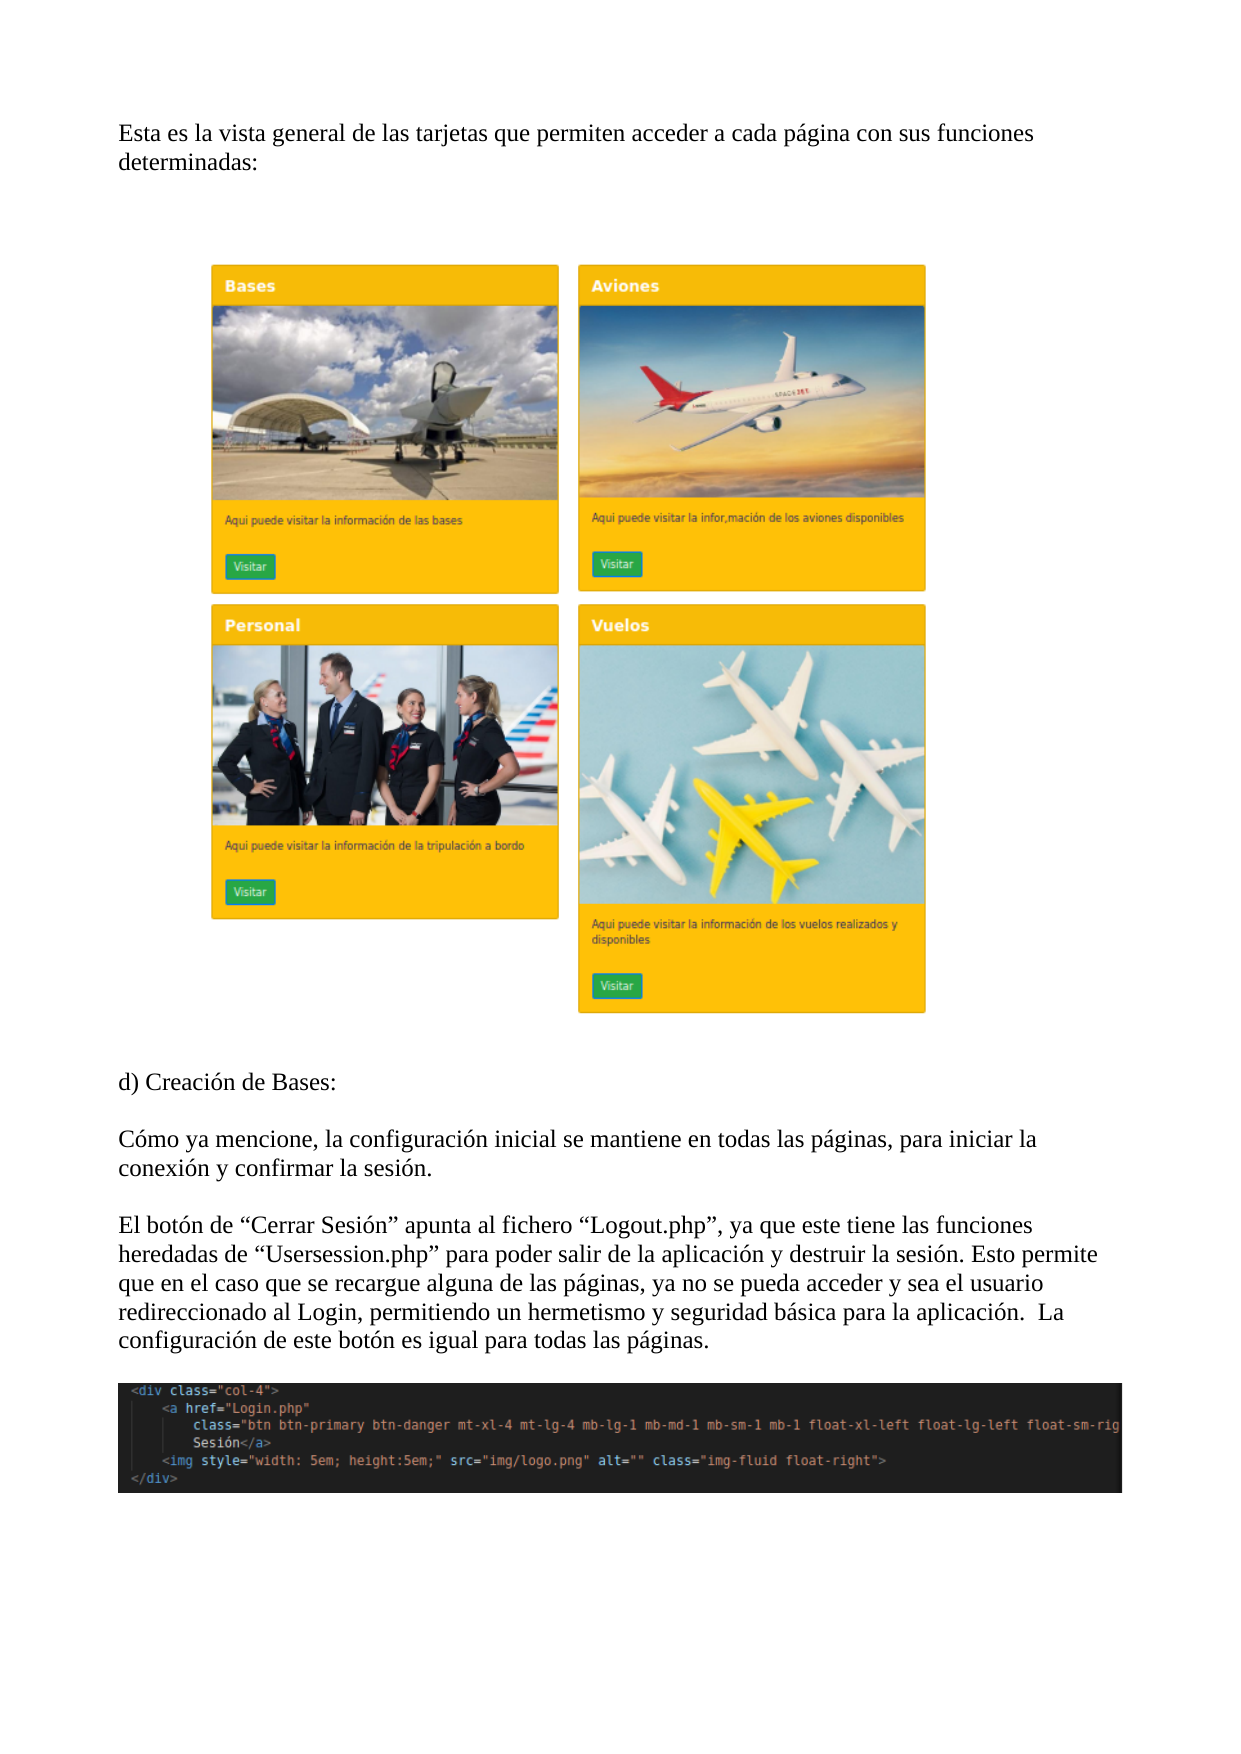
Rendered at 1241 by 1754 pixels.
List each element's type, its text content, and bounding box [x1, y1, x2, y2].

picture [187, 252, 949, 1021]
text d) Creación de Bases: [118, 1067, 1122, 1096]
text Cómo ya mencione, la configuración inicial se mantiene en todas las páginas, para iniciar la conexión y confirmar la sesión. [118, 1124, 1122, 1182]
text Esta es la vista general de las tarjetas que permiten acceder a cada página con sus funciones determinadas: [118, 118, 1122, 176]
picture [118, 1383, 1123, 1493]
text El botón de “Cerrar Sesión” apunta al fichero “Logout.php”, ya que este tiene las funciones heredadas de “Usersession.php” para poder salir de la aplicación y destruir la sesión. Esto permite que en el caso que se recargue alguna de las páginas, ya no se pueda acceder y sea el usuario redireccionado al Login, permitiendo un hermetismo y seguridad básica para la aplicación. La configuración de este botón es igual para todas las páginas. [118, 1211, 1122, 1354]
